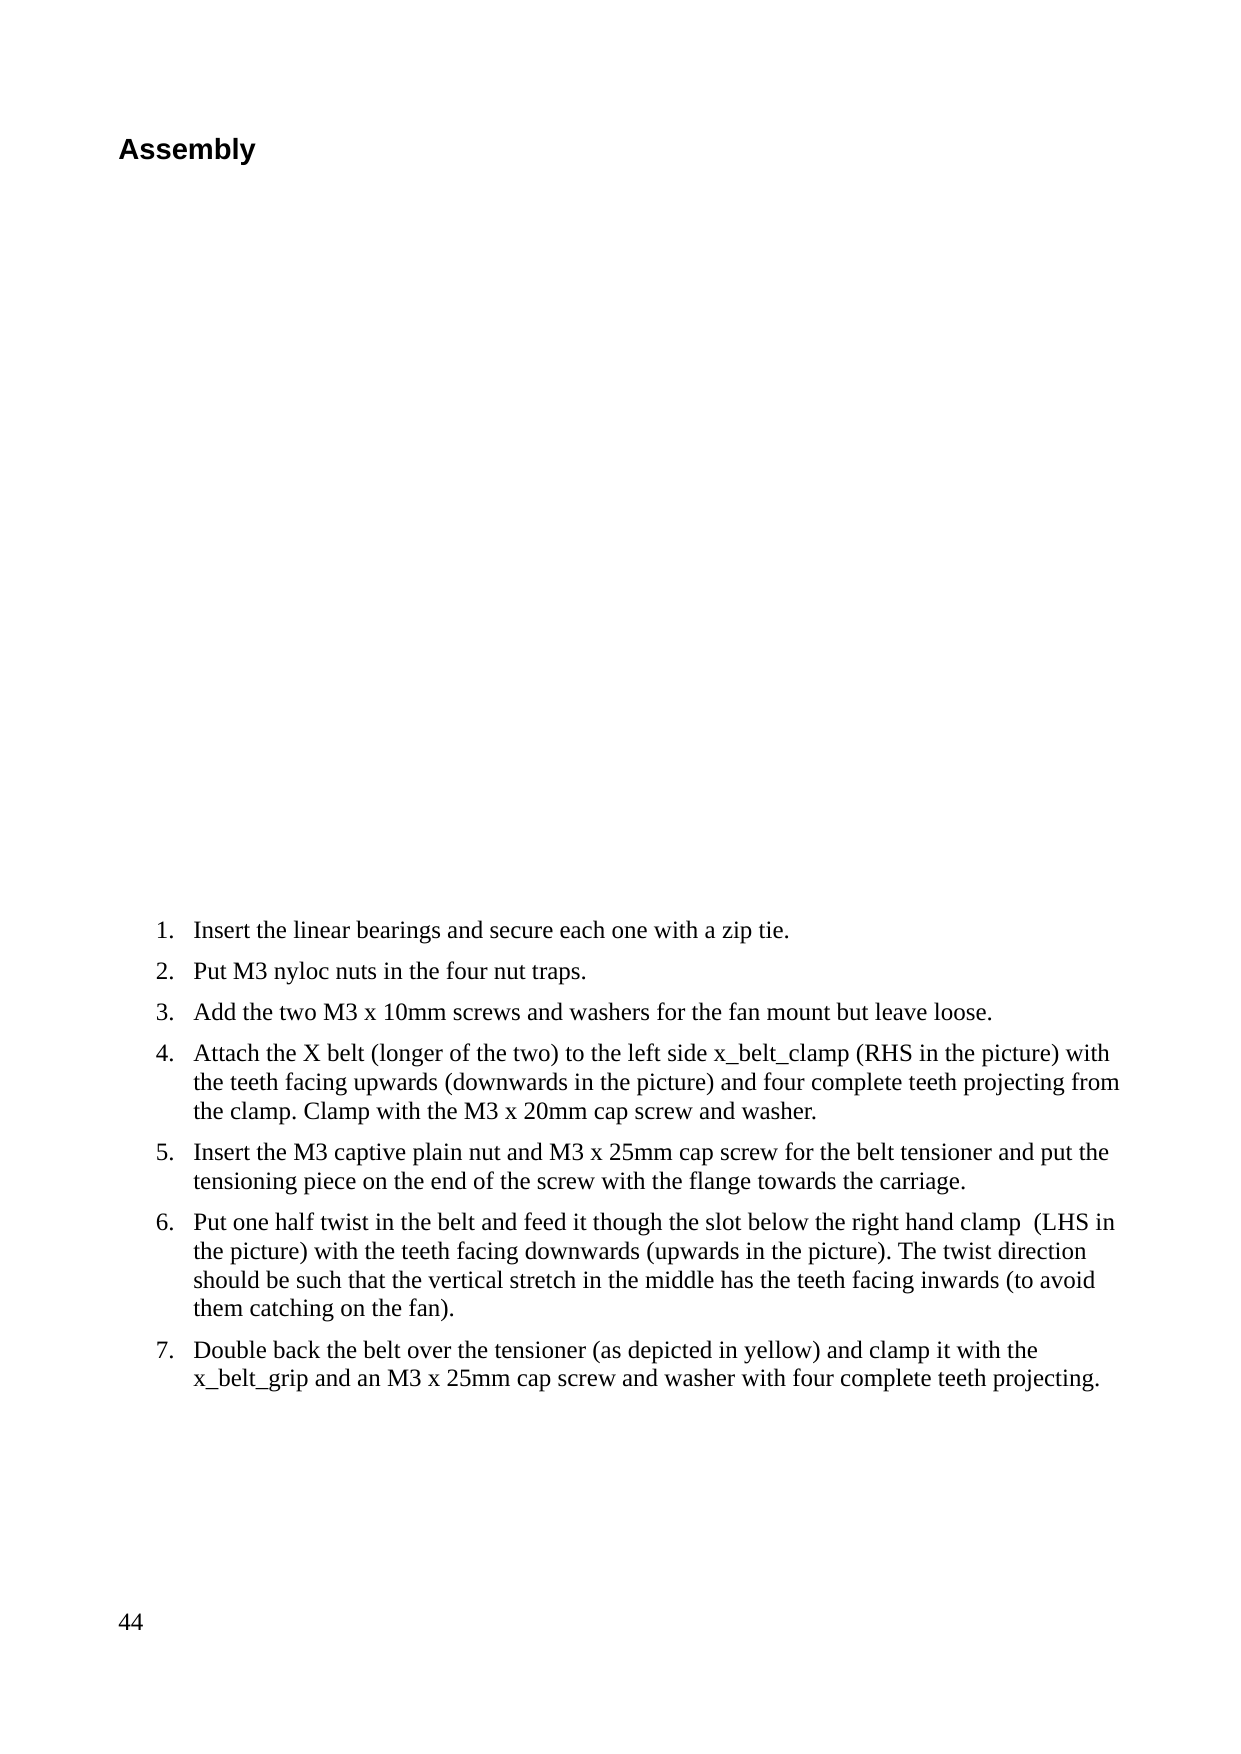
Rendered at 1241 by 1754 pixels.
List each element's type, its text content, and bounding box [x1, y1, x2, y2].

subtitle Assembly [118, 132, 1122, 165]
list Put M3 nyloc nuts in the four nut traps. [156, 956, 1122, 985]
list Put one half twist in the belt and feed it though the slot below the right hand clamp (LHS in the picture) with the teeth facing downwards (upwards in the picture). The twist direction should be such that the vertical stretch in the middle has the teeth facing inwards (to avoid them catching on the fan). [156, 1207, 1122, 1322]
list Insert the M3 captive plain nut and M3 x 25mm cap screw for the belt tensioner and put the tensioning piece on the end of the screw with the flange towards the carriage. [156, 1137, 1122, 1195]
list Double back the belt over the tensioner (as depicted in yellow) and clamp it with the x_belt_grip and an M3 x 25mm cap screw and washer with four complete teeth projecting. [156, 1335, 1122, 1392]
list Insert the linear bearings and secure each one with a zip tie. [156, 915, 1122, 943]
list Attach the X belt (longer of the two) to the left side x_belt_clamp (RHS in the picture) with the teeth facing upwards (downwards in the picture) and four complete teeth projecting from the clamp. Clamp with the M3 x 20mm cap screw and washer. [156, 1038, 1122, 1125]
list Add the two M3 x 10mm screws and washers for the fan mount but leave loose. [156, 997, 1122, 1026]
